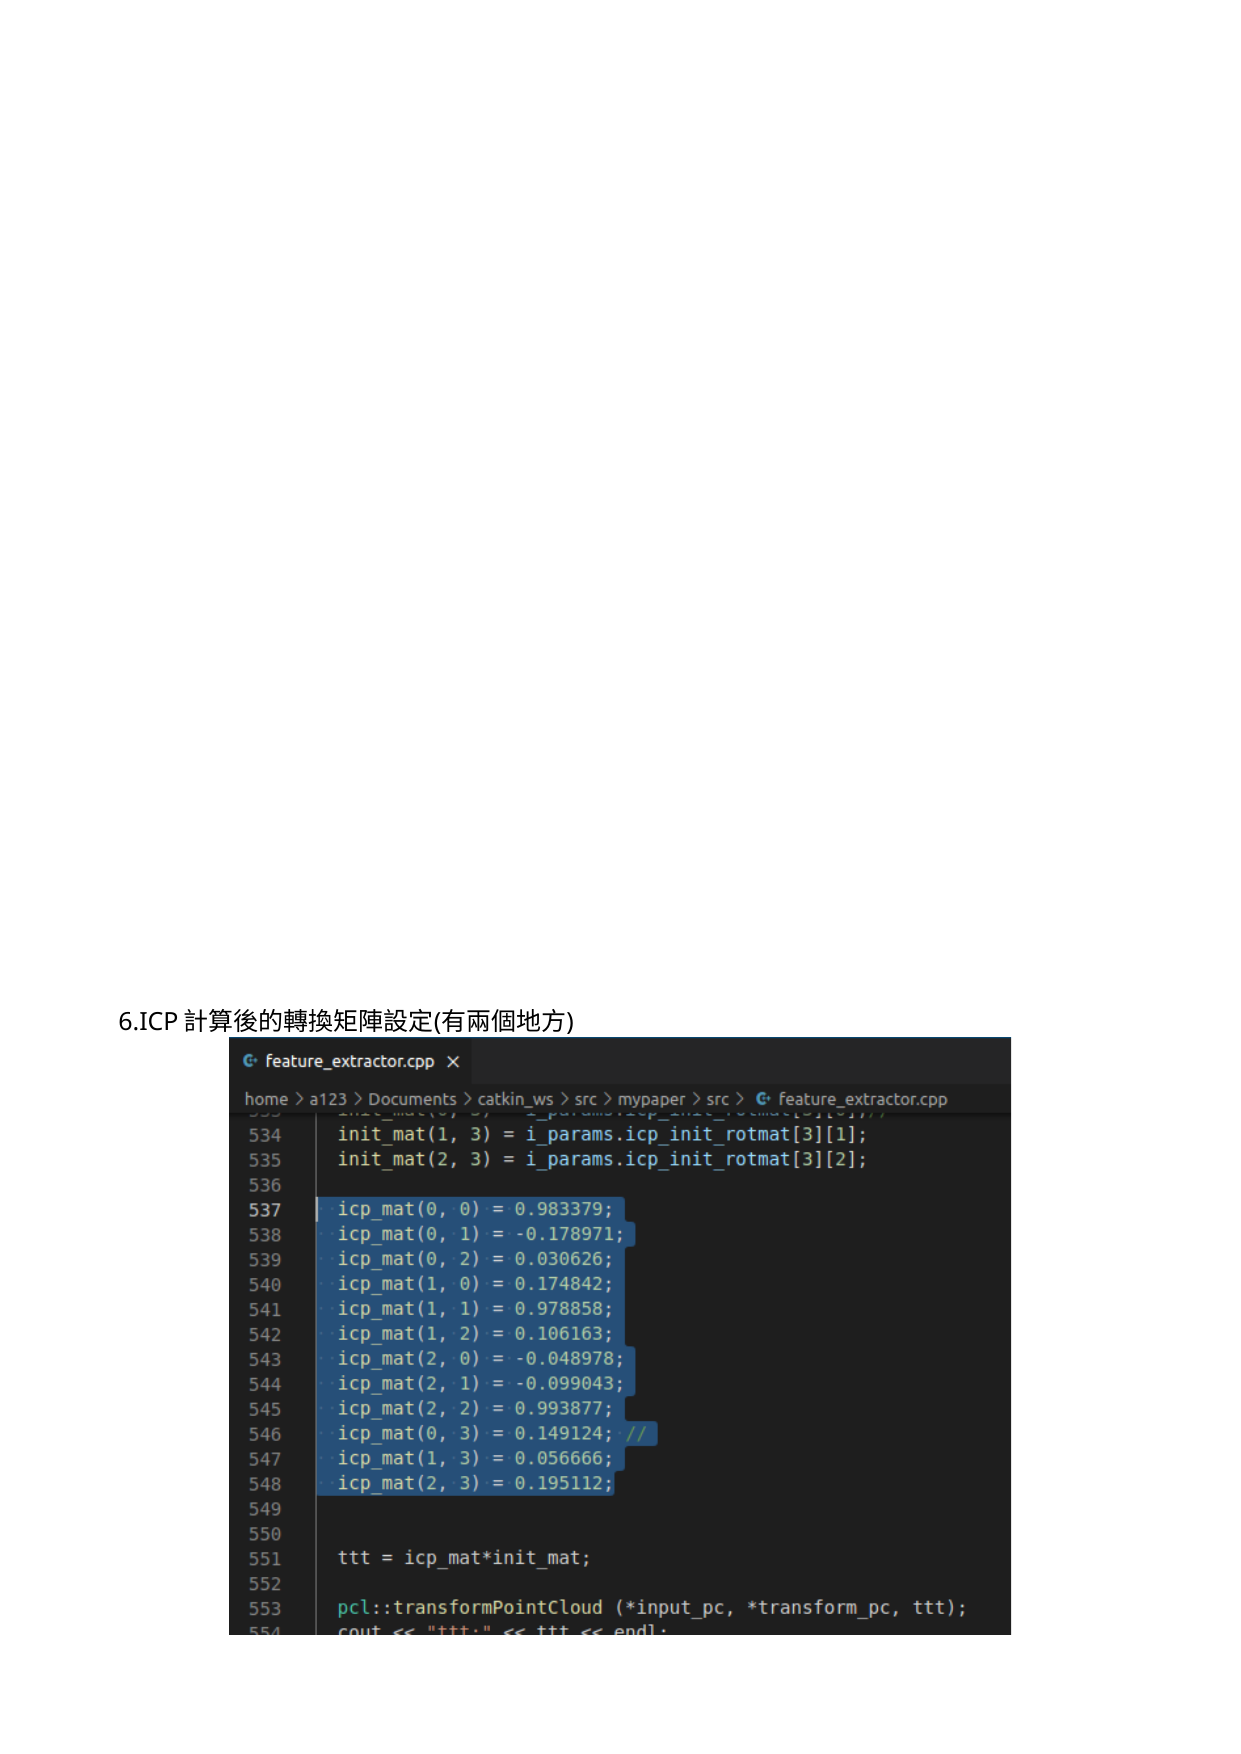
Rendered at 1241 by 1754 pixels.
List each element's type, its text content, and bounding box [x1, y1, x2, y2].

text 6.ICP計算後的轉換矩陣設定(有兩個地方) [118, 1004, 1122, 1038]
picture [229, 1037, 1012, 1635]
